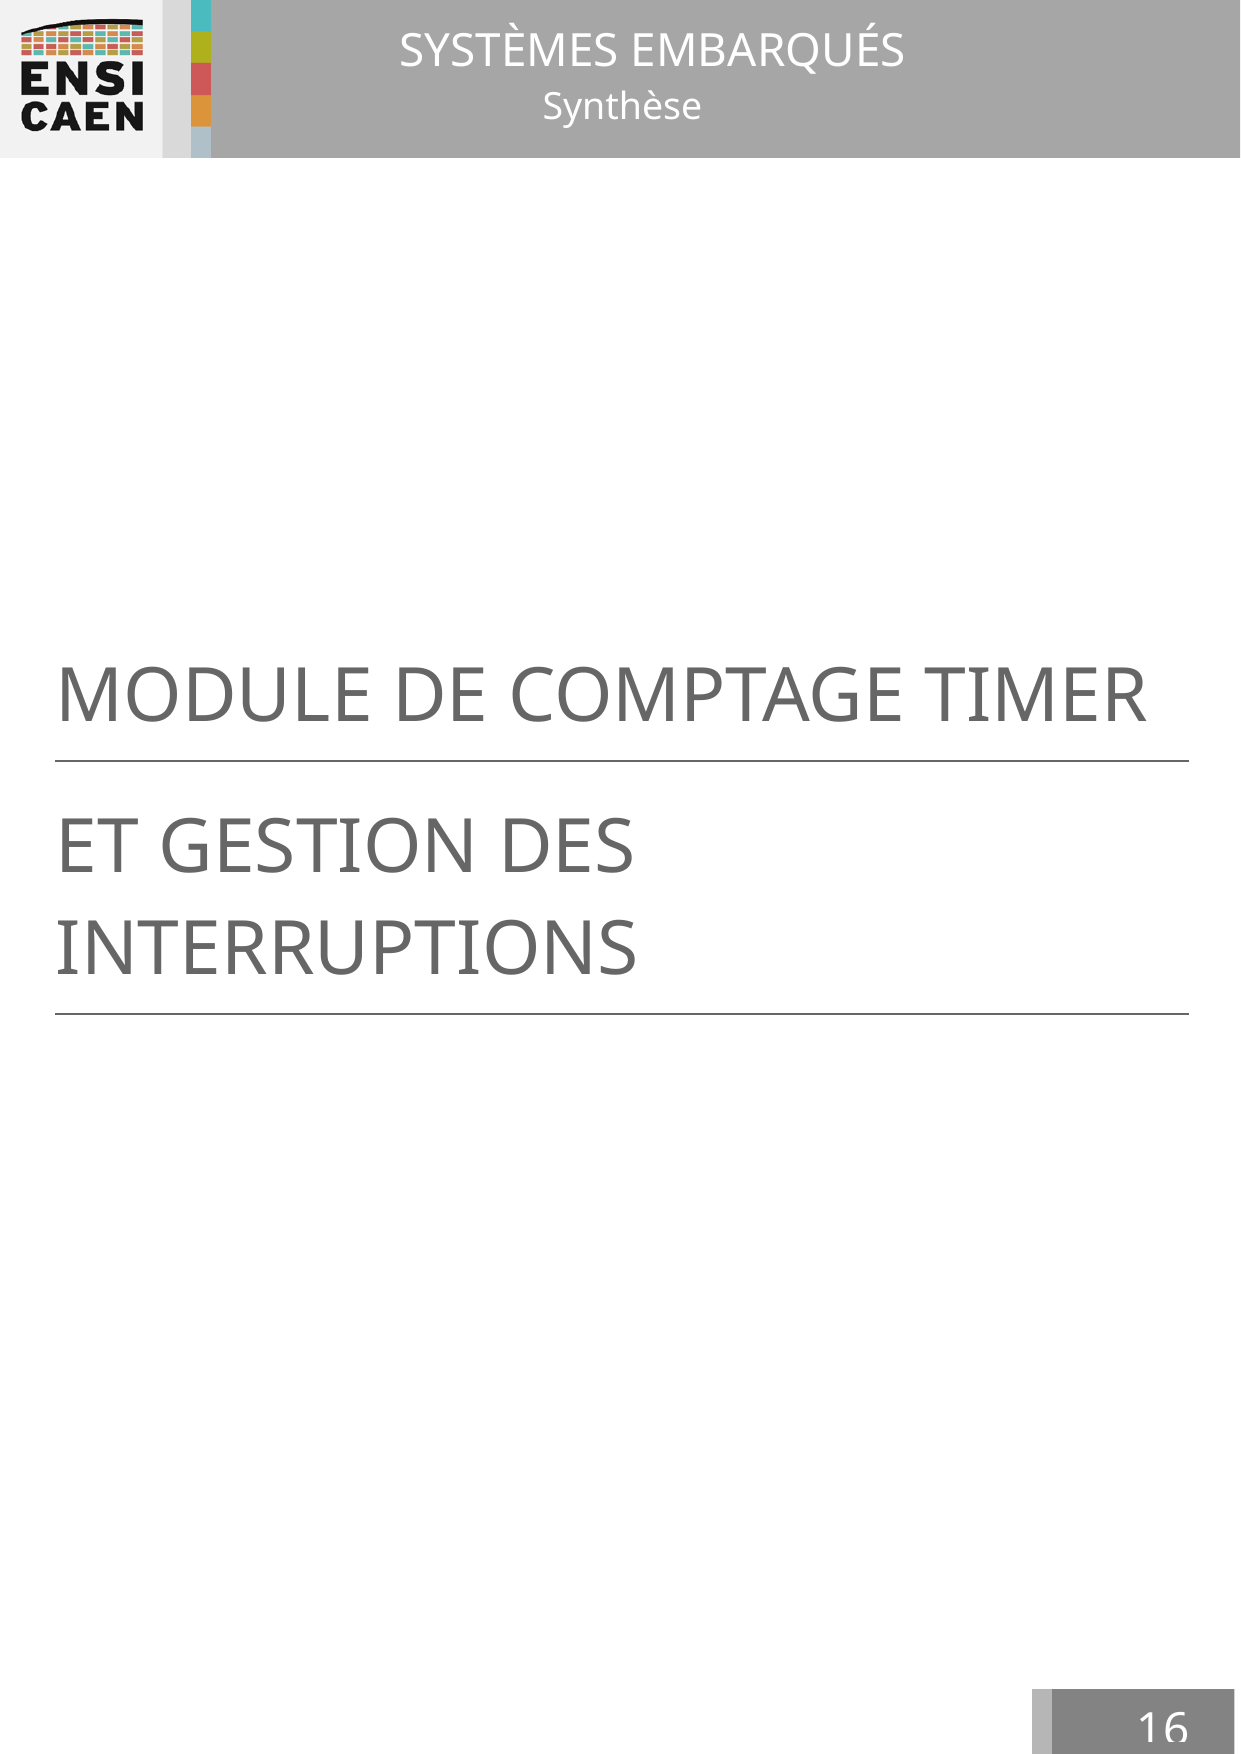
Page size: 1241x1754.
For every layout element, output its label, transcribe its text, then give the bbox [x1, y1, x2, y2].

picture [1032, 1689, 1235, 1754]
text MODULE DE COMPTAGE TIMER [55, 641, 1189, 743]
picture [0, 0, 1241, 158]
text ET GESTION DES INTERRUPTIONS [55, 792, 1189, 996]
